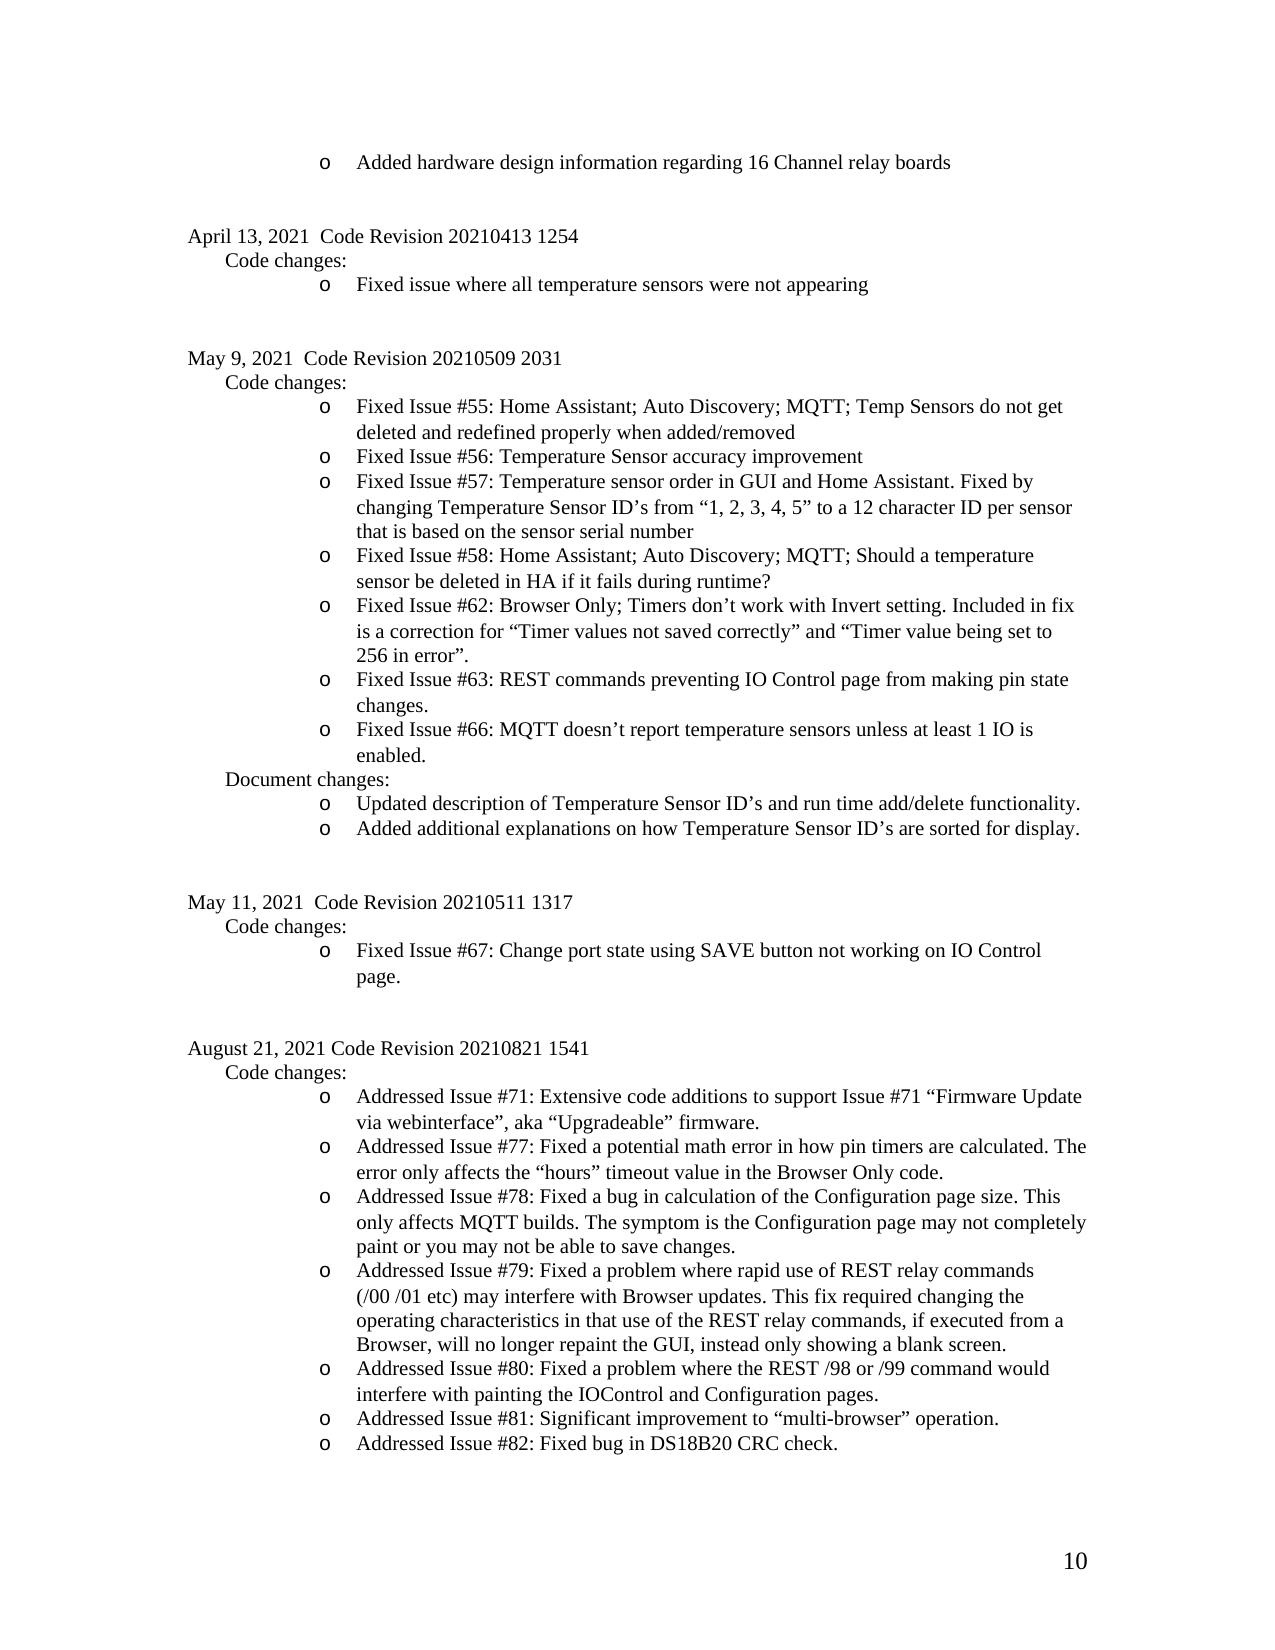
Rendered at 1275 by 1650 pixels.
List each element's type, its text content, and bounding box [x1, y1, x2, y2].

list Addressed Issue #77: Fixed a potential math error in how pin timers are calculated. The error only affects the “hours” timeout value in the Browser Only code. [319, 1134, 1087, 1184]
list Added additional explanations on how Temperature Sensor ID’s are sorted for display. [319, 816, 1087, 842]
list Addressed Issue #80: Fixed a problem where the REST /98 or /99 command would interfere with painting the IOControl and Configuration pages. [319, 1356, 1087, 1406]
text April 13, 2021 Code Revision 20210413 1254 [187, 224, 1087, 248]
list Addressed Issue #78: Fixed a bug in calculation of the Configuration page size. This only affects MQTT builds. The symptom is the Configuration page may not completely paint or you may not be able to save changes. [319, 1184, 1087, 1258]
list Addressed Issue #79: Fixed a problem where rapid use of REST relay commands (/00 /01 etc) may interfere with Browser updates. This fix required changing the operating characteristics in that use of the REST relay commands, if executed from a Browser, will no longer repaint the GUI, instead only showing a blank screen. [319, 1258, 1087, 1356]
list Updated description of Temperature Sensor ID’s and run time add/delete functionality. [319, 791, 1087, 816]
text Code changes: [225, 370, 1087, 394]
list Fixed issue where all temperature sensors were not appearing [319, 272, 1087, 298]
list Addressed Issue #82: Fixed bug in DS18B20 CRC check. [319, 1431, 1087, 1457]
list Addressed Issue #71: Extensive code additions to support Issue #71 “Firmware Update via webinterface”, aka “Upgradeable” firmware. [319, 1084, 1087, 1134]
list Addressed Issue #81: Significant improvement to “multi-browser” operation. [319, 1406, 1087, 1431]
text May 11, 2021 Code Revision 20210511 1317 [187, 890, 1087, 914]
list Fixed Issue #58: Home Assistant; Auto Discovery; MQTT; Should a temperature sensor be deleted in HA if it fails during runtime? [319, 543, 1087, 593]
list Fixed Issue #56: Temperature Sensor accuracy improvement [319, 444, 1087, 469]
text August 21, 2021 Code Revision 20210821 1541 [187, 1036, 1087, 1060]
text Code changes: [225, 248, 1087, 272]
list Fixed Issue #62: Browser Only; Timers don’t work with Invert setting. Included in fix is a correction for “Timer values not saved correctly” and “Timer value being set to 256 in error”. [319, 593, 1087, 667]
text May 9, 2021 Code Revision 20210509 2031 [187, 346, 1087, 370]
text Code changes: [225, 1060, 1087, 1084]
list Fixed Issue #55: Home Assistant; Auto Discovery; MQTT; Temp Sensors do not get deleted and redefined properly when added/removed [319, 394, 1087, 444]
list Fixed Issue #63: REST commands preventing IO Control page from making pin state changes. [319, 667, 1087, 717]
text Document changes: [225, 767, 1087, 791]
list Added hardware design information regarding 16 Channel relay boards [319, 150, 1087, 176]
list Fixed Issue #67: Change port state using SAVE button not working on IO Control page. [319, 938, 1087, 988]
list Fixed Issue #57: Temperature sensor order in GUI and Home Assistant. Fixed by changing Temperature Sensor ID’s from “1, 2, 3, 4, 5” to a 12 character ID per sensor that is based on the sensor serial number [319, 469, 1087, 543]
text Code changes: [225, 914, 1087, 938]
list Fixed Issue #66: MQTT doesn’t report temperature sensors unless at least 1 IO is enabled. [319, 717, 1087, 767]
